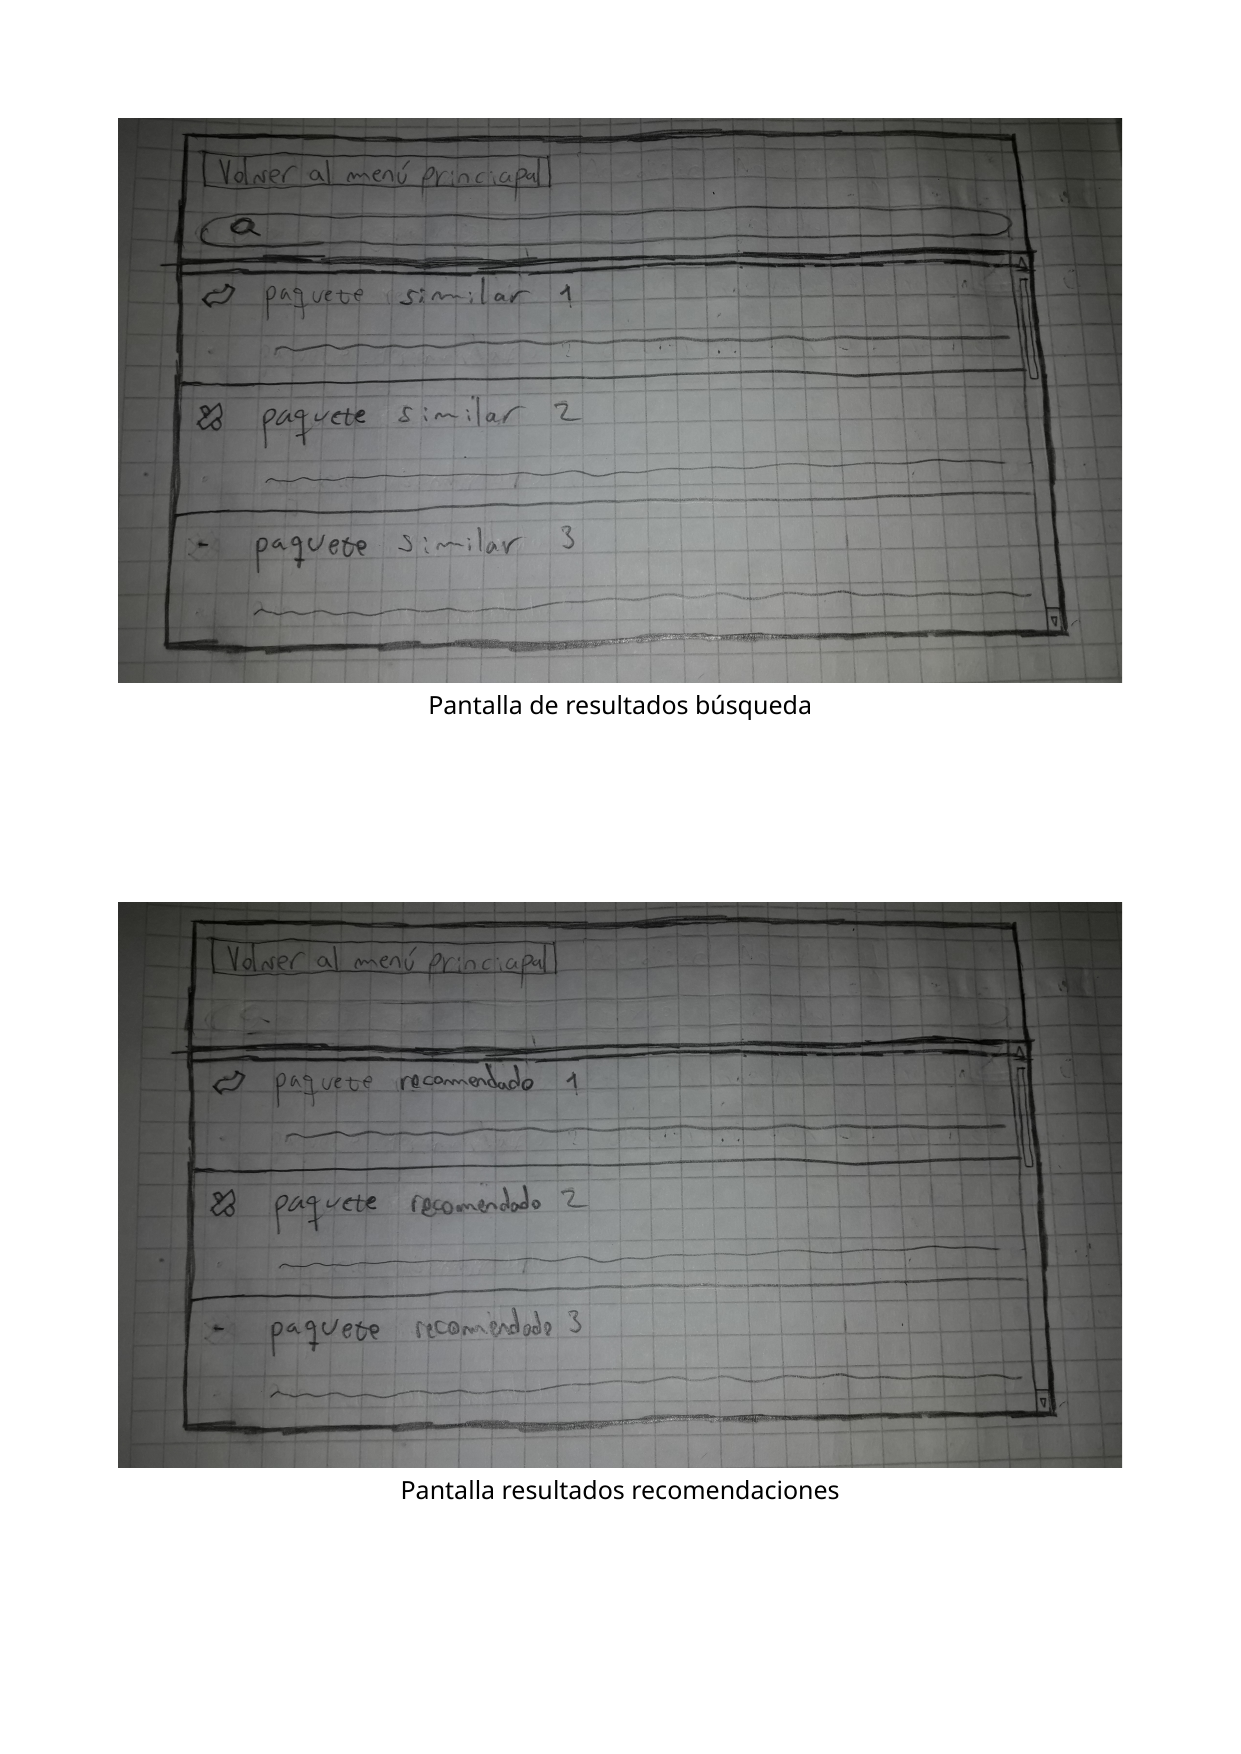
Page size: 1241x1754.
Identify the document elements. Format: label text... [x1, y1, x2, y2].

picture [118, 118, 1123, 683]
text Pantalla de resultados búsqueda [118, 683, 1122, 722]
text Pantalla resultados recomendaciones [118, 1468, 1122, 1507]
picture [118, 902, 1123, 1468]
